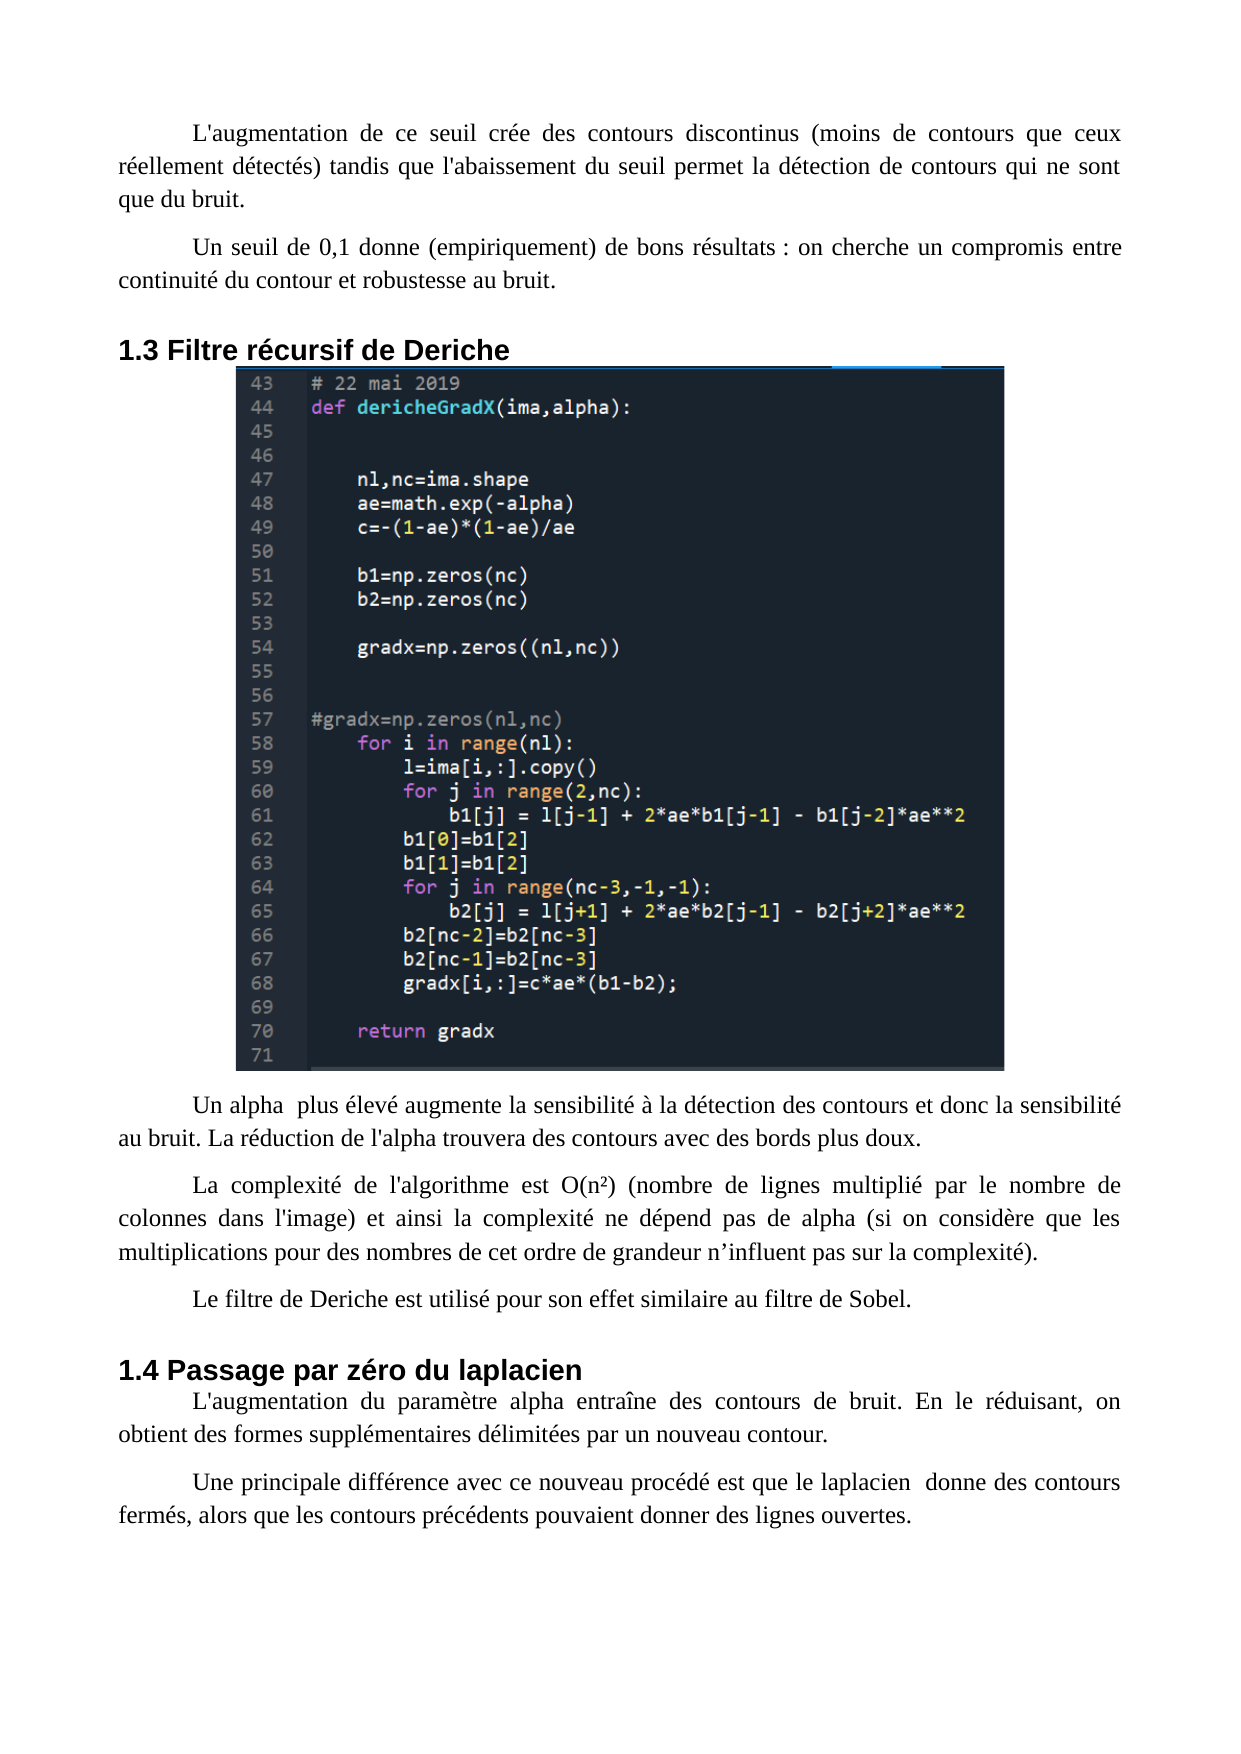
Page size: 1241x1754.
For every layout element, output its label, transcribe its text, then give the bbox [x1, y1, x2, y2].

text Un alpha plus élevé augmente la sensibilité à la détection des contours et donc la sensibilité au bruit. La réduction de l'alpha trouvera des contours avec des bords plus doux. [118, 1090, 1122, 1152]
subtitle 1.3 Filtre récursif de Deriche [118, 333, 1122, 367]
text Une principale différence avec ce nouveau procédé est que le laplacien donne des contours fermés, alors que les contours précédents pouvaient donner des lignes ouvertes. [118, 1467, 1122, 1528]
text L'augmentation de ce seuil crée des contours discontinus (moins de contours que ceux réellement détectés) tandis que l'abaissement du seuil permet la détection de contours qui ne sont que du bruit. [118, 118, 1122, 213]
subtitle 1.4 Passage par zéro du laplacien [118, 1353, 1122, 1386]
text Le filtre de Deriche est utilisé pour son effet similaire au filtre de Sobel. [118, 1284, 1122, 1313]
text Un seuil de 0,1 donne (empiriquement) de bons résultats : on cherche un compromis entre continuité du contour et robustesse au bruit. [118, 232, 1122, 293]
text L'augmentation du paramètre alpha entraîne des contours de bruit. En le réduisant, on obtient des formes supplémentaires délimitées par un nouveau contour. [118, 1386, 1122, 1448]
text La complexité de l'algorithme est O(n²) (nombre de lignes multiplié par le nombre de colonnes dans l'image) et ainsi la complexité ne dépend pas de alpha (si on considère que les multiplications pour des nombres de cet ordre de grandeur n’influent pas sur la complexité). [118, 1171, 1122, 1265]
